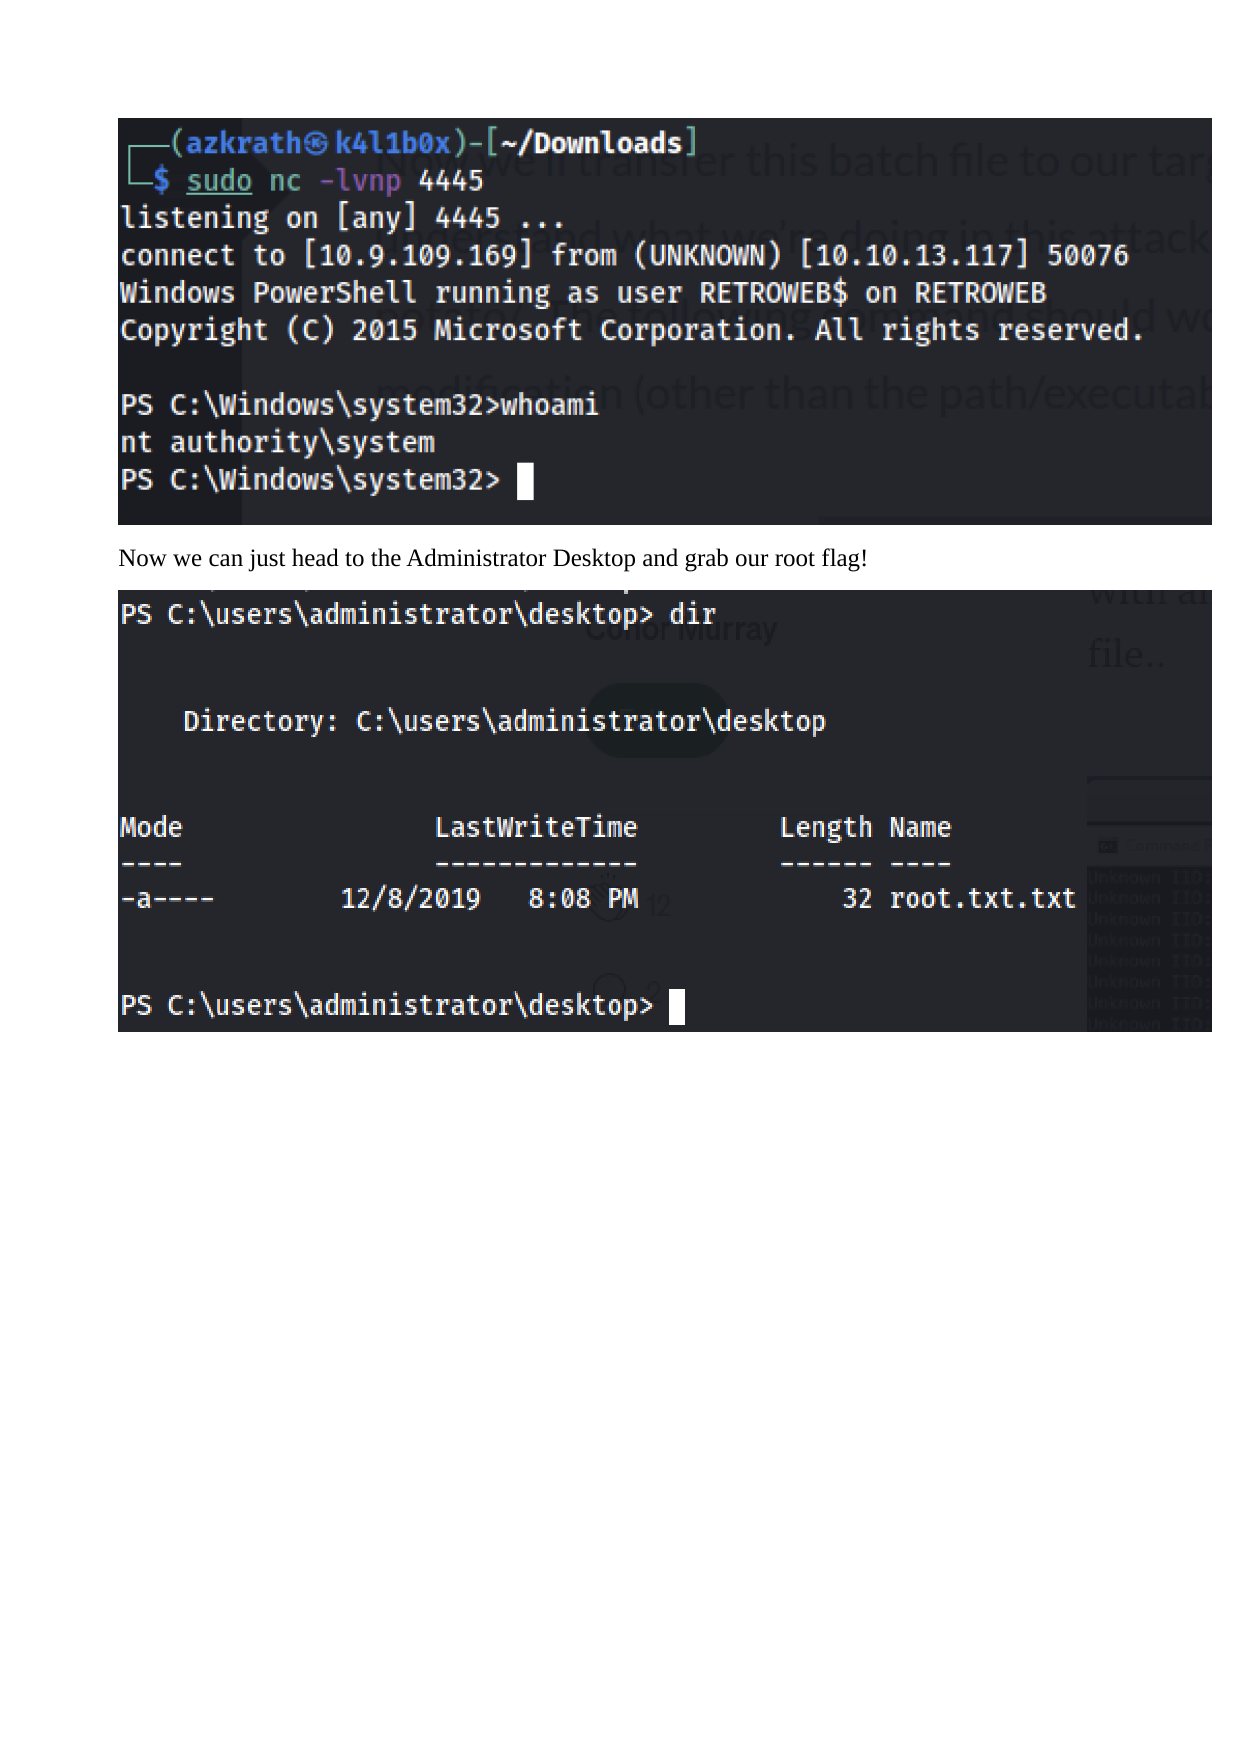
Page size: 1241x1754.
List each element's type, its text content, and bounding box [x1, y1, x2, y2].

text Now we can just head to the Administrator Desktop and grab our root flag! [118, 543, 1122, 572]
picture [118, 118, 1212, 525]
picture [118, 590, 1212, 1032]
